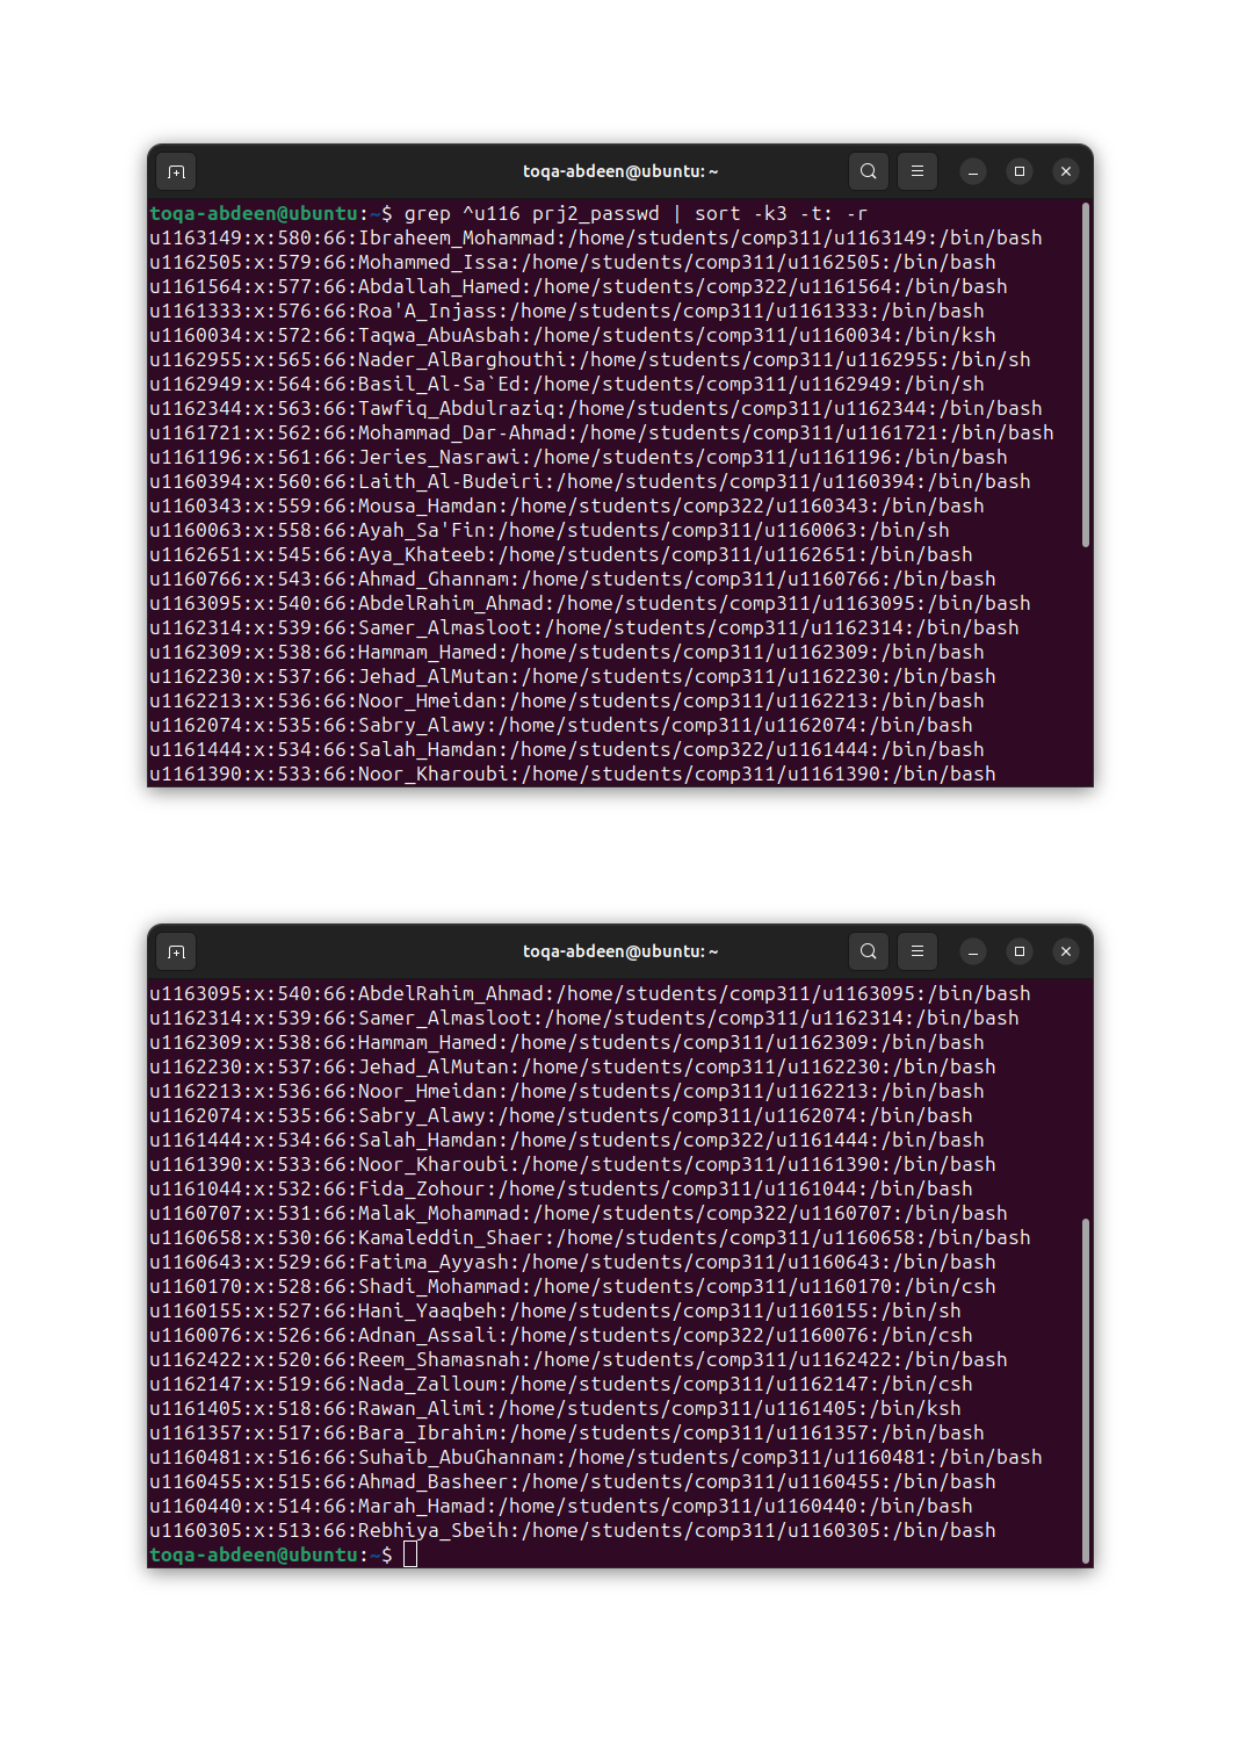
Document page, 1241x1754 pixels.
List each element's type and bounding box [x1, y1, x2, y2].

picture [118, 898, 1123, 1601]
picture [118, 118, 1123, 820]
